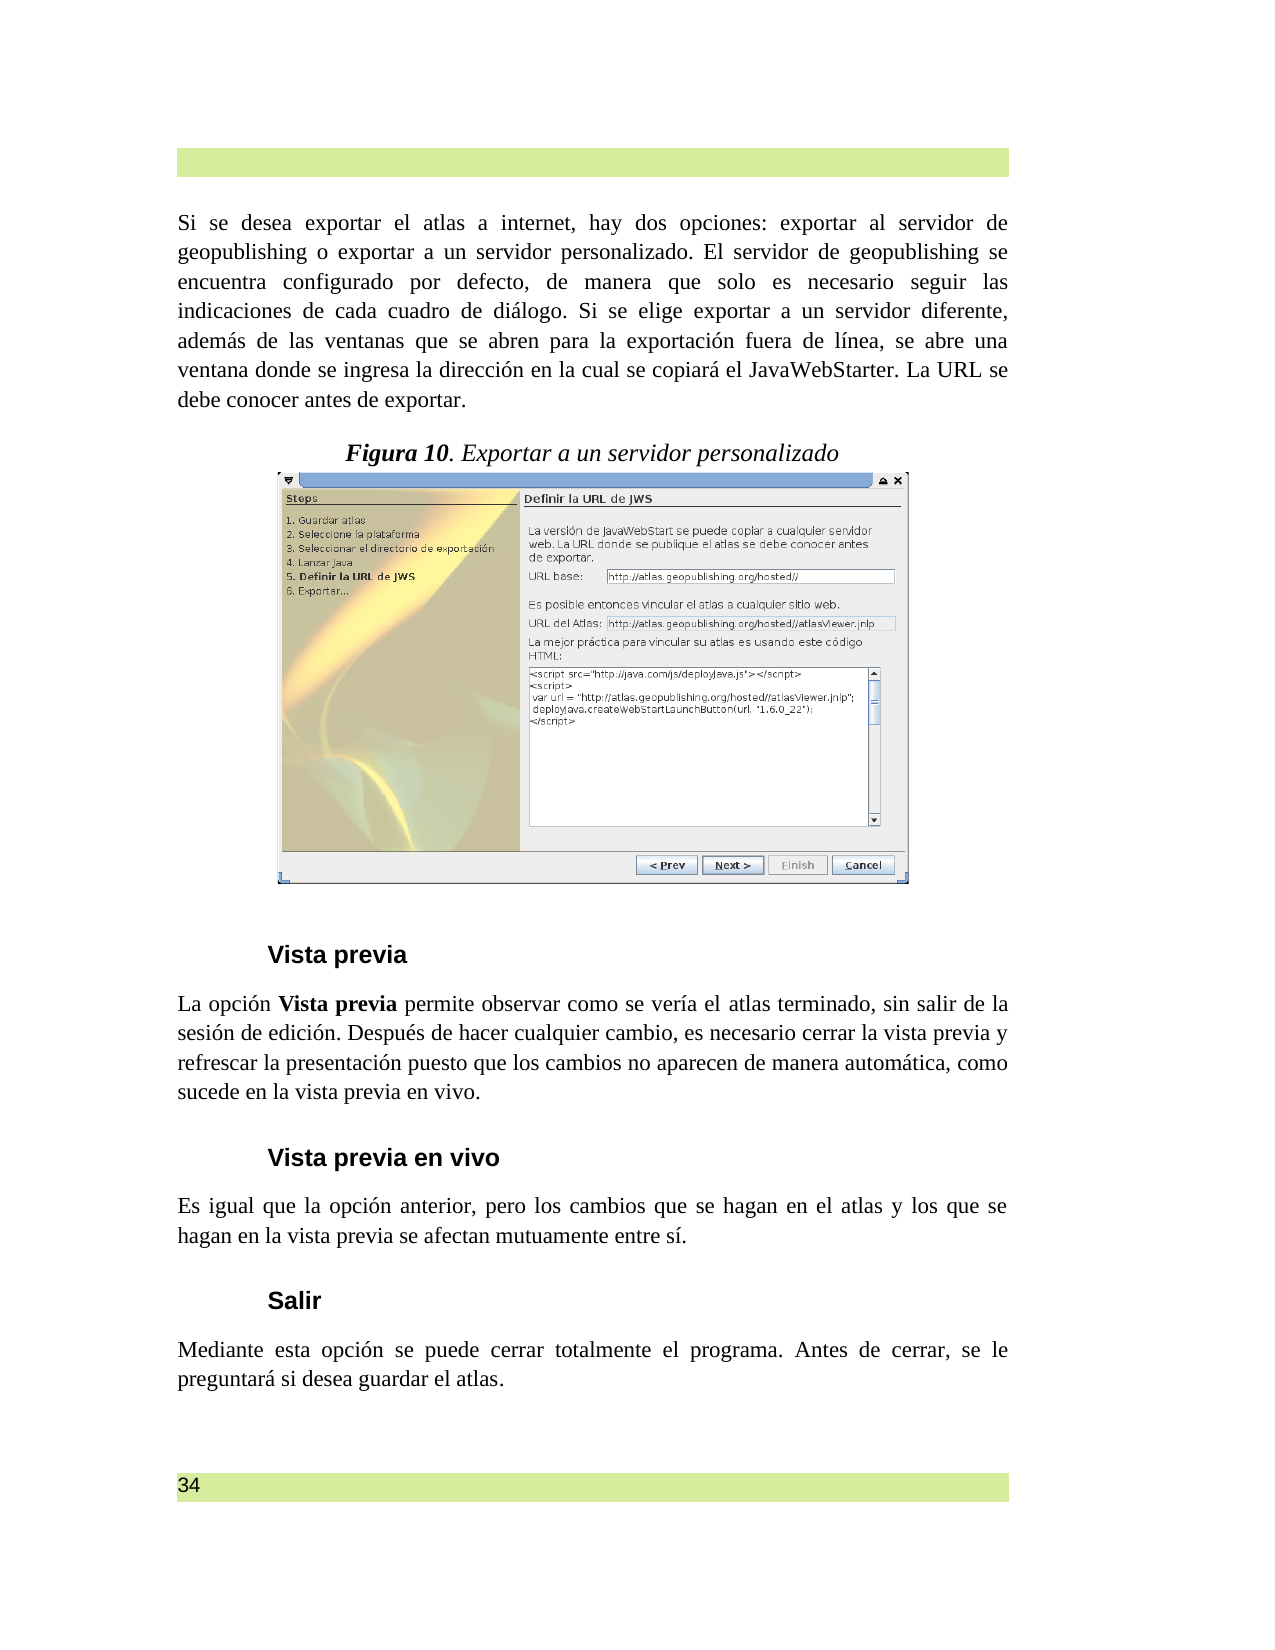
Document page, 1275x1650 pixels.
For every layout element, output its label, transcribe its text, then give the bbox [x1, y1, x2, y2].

text Mediante esta opción se puede cerrar totalmente el programa. Antes de cerrar, se le preguntará si desea guardar el atlas. [177, 1333, 1009, 1392]
text Es igual que la opción anterior, pero los cambios que se hagan en el atlas y los que se hagan en la vista previa se afectan mutuamente entre sí. [177, 1190, 1009, 1249]
subtitle Vista previa [177, 940, 1009, 969]
picture [277, 472, 909, 884]
subtitle Vista previa en vivo [177, 1143, 1009, 1172]
text La opción Vista previa permite observar como se vería el atlas terminado, sin salir de la sesión de edición. Después de hacer cualquier cambio, es necesario cerrar la vista previa y refrescar la presentación puesto que los cambios no aparecen de manera automática, como sucede en la vista previa en vivo. [177, 987, 1009, 1105]
text Figura 10. Exportar a un servidor personalizado [177, 438, 1009, 467]
text Si se desea exportar el atlas a internet, hay dos opciones: exportar al servidor de geopublishing o exportar a un servidor personalizado. El servidor de geopublishing se encuentra configurado por defecto, de manera que solo es necesario seguir las indicaciones de cada cuadro de diálogo. Si se elige exportar a un servidor diferente, además de las ventanas que se abren para la exportación fuera de línea, se abre una ventana donde se ingresa la dirección en la cual se copiará el JavaWebStarter. La URL se debe conocer antes de exportar. [177, 207, 1009, 413]
subtitle Salir [177, 1286, 1009, 1315]
